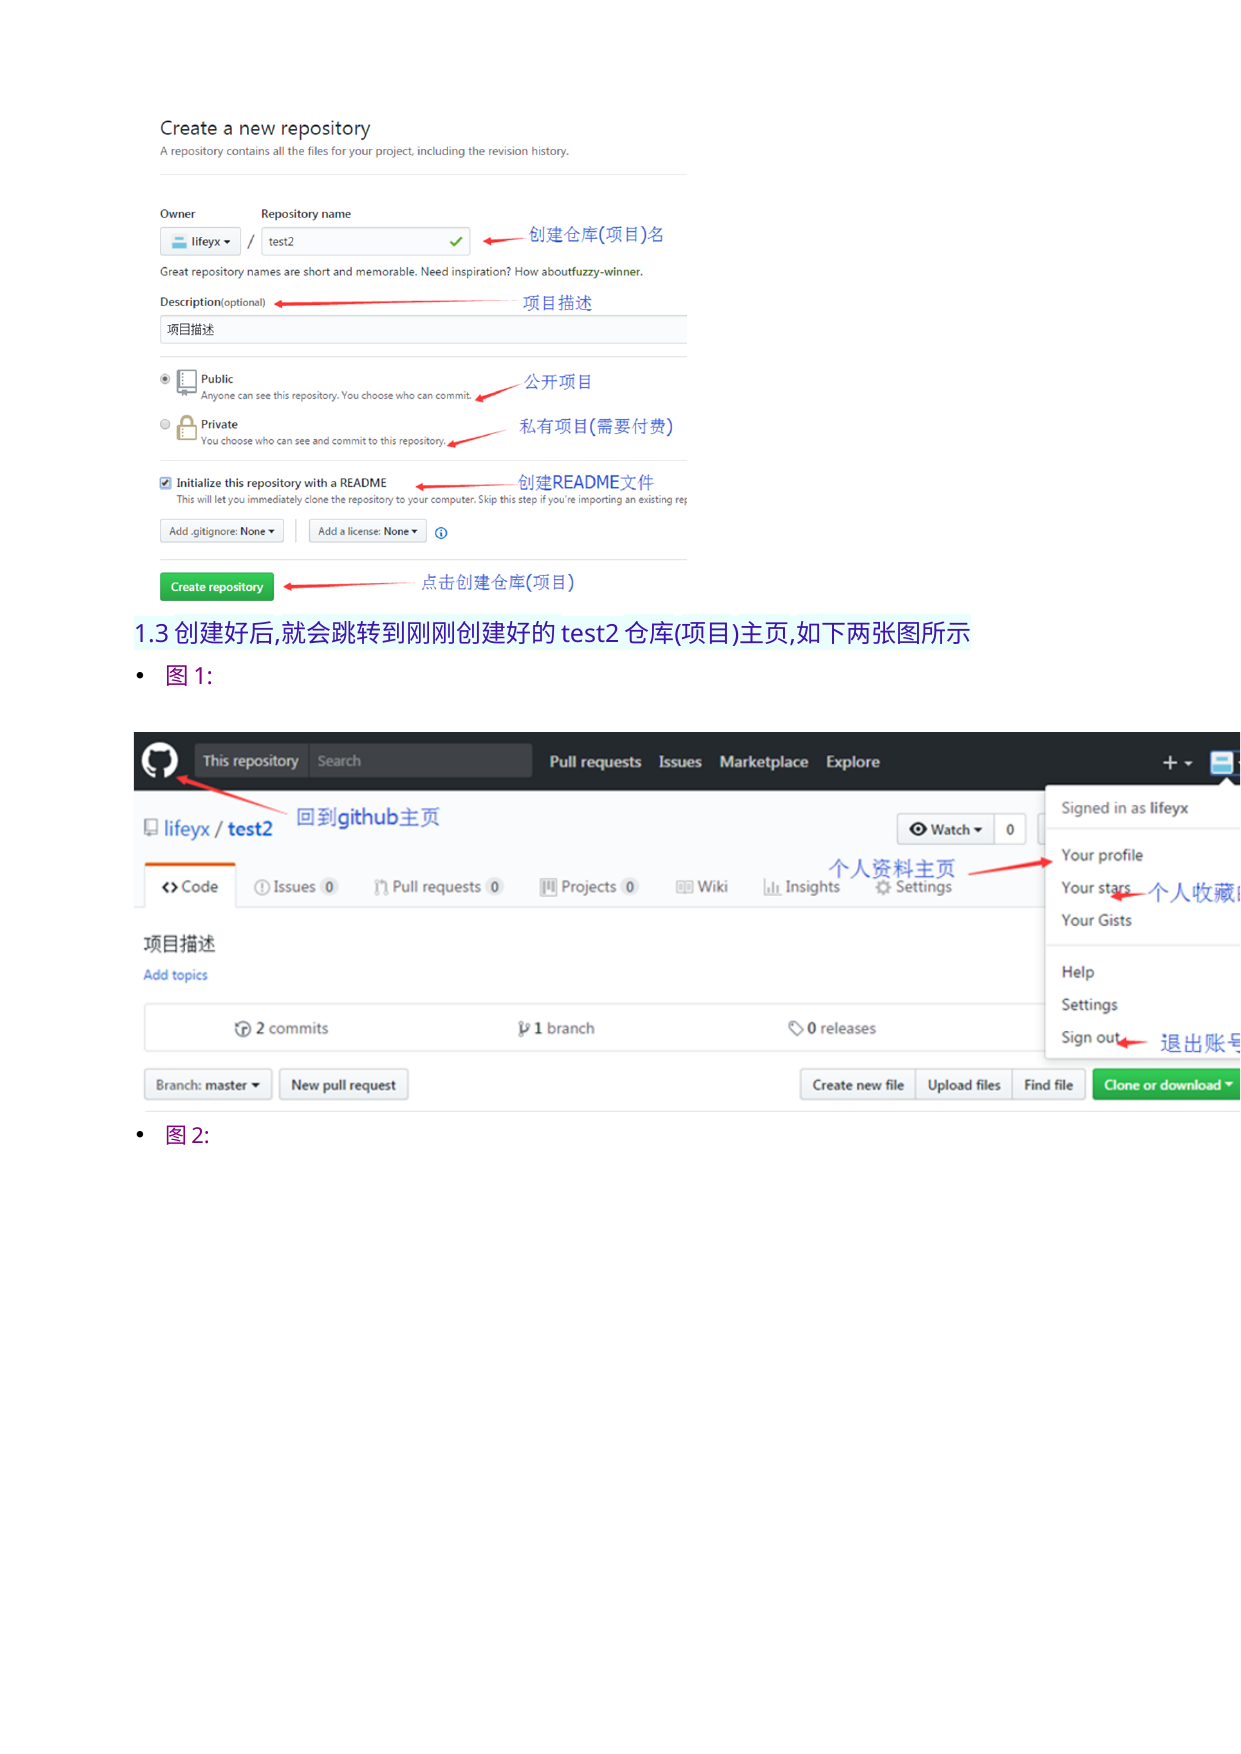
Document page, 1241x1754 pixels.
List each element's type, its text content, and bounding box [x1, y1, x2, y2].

list 图2: [136, 1118, 1122, 1149]
picture [133, 732, 1241, 1112]
text 1.3创建好后,就会跳转到刚刚创建好的test2仓库(项目)主页,如下两张图所示 [134, 614, 1106, 650]
list 图1: [136, 657, 1122, 691]
picture [140, 118, 687, 603]
